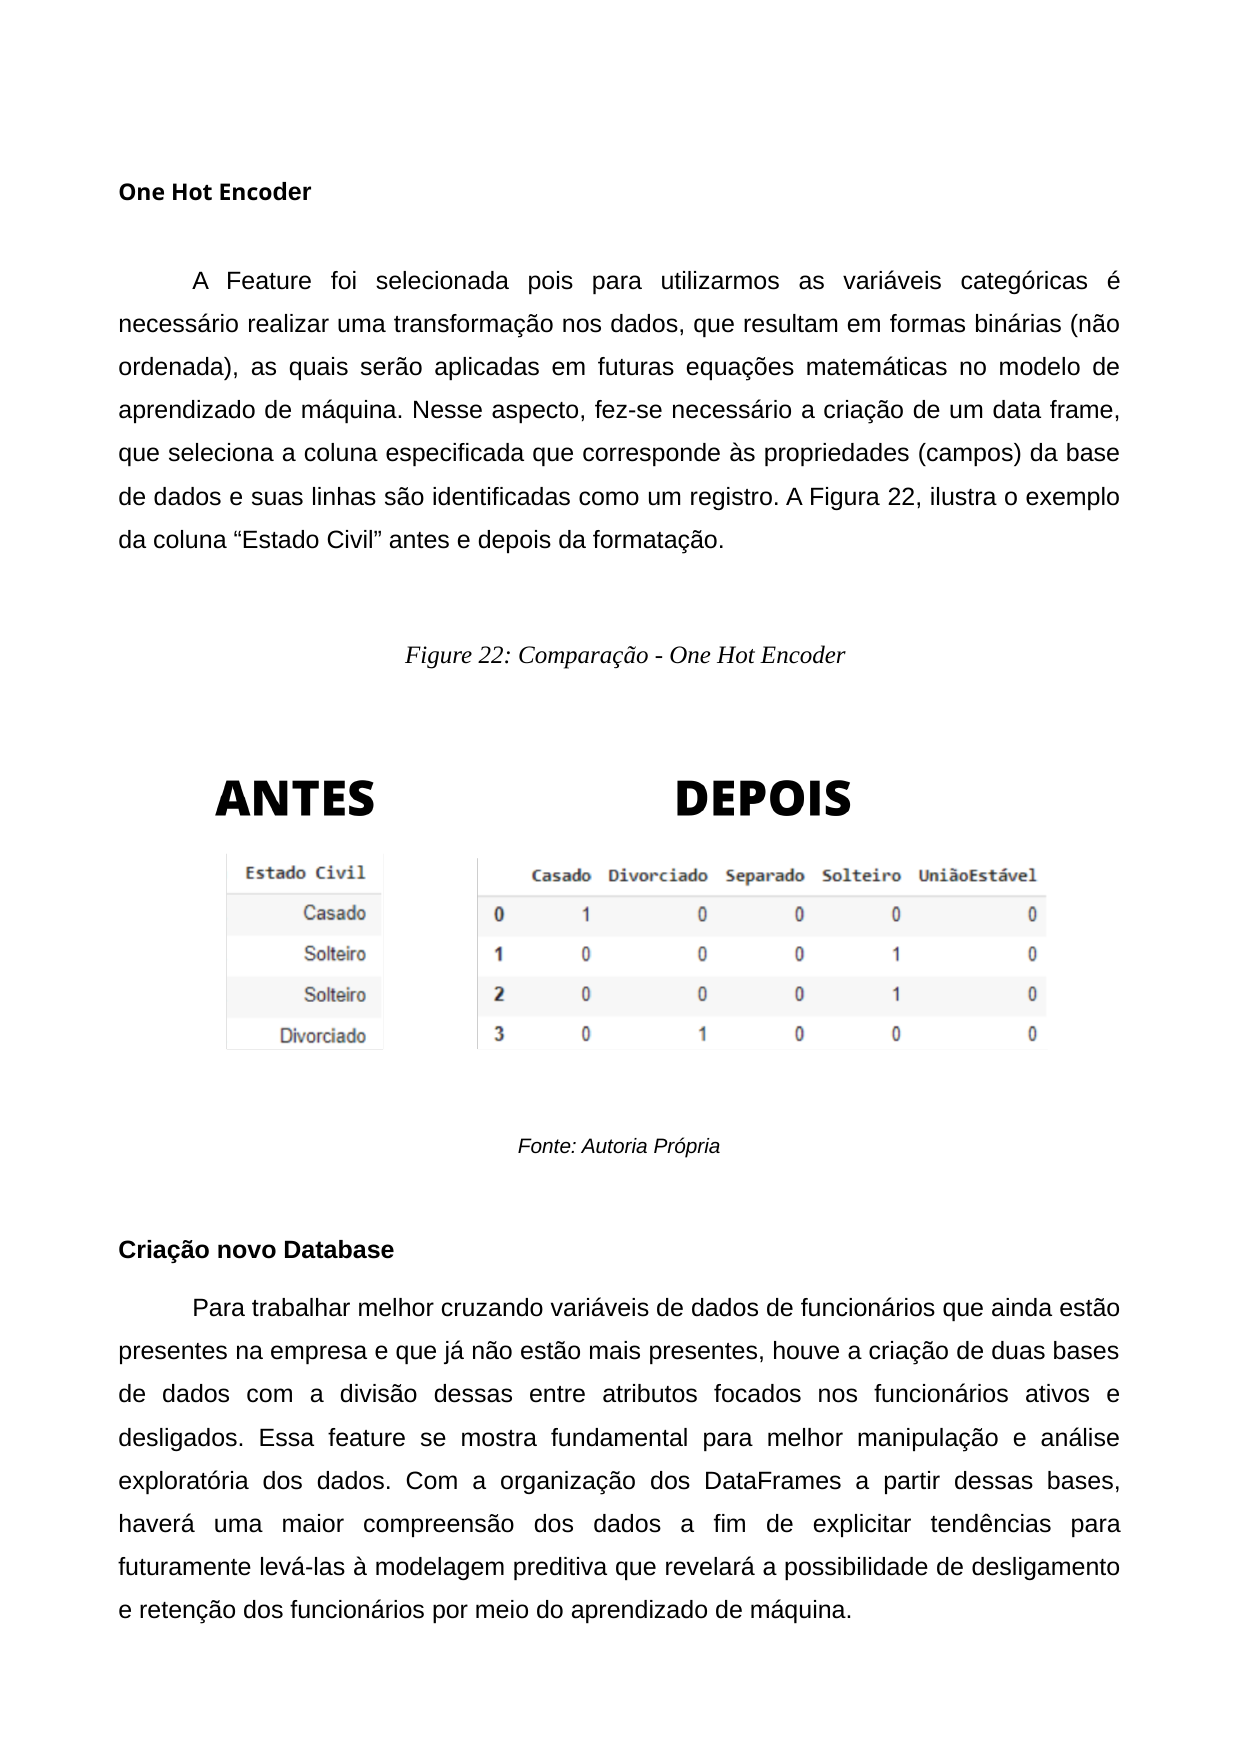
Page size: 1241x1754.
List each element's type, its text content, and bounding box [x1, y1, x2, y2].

text Figure 22: Comparação - One Hot Encoder [149, 640, 1104, 669]
text One Hot Encoder [118, 176, 1122, 207]
text Criação novo Database [118, 1235, 1122, 1264]
text Para trabalhar melhor cruzando variáveis de dados de funcionários que ainda estão presentes na empresa e que já não estão mais presentes, houve a criação de duas bases de dados com a divisão dessas entre atributos focados nos funcionários ativos e desligados. Essa feature se mostra fundamental para melhor manipulação e análise exploratória dos dados. Com a organização dos DataFrames a partir dessas bases, haverá uma maior compreensão dos dados a fim de explicitar tendências para futuramente levá-las à modelagem preditiva que revelará a possibilidade de desligamento e retenção dos funcionários por meio do aprendizado de máquina. [118, 1293, 1122, 1624]
text Fonte: Autoria Própria [118, 611, 1122, 1158]
picture [149, 669, 1104, 1112]
text A Feature foi selecionada pois para utilizarmos as variáveis categóricas é necessário realizar uma transformação nos dados, que resultam em formas binárias (não ordenada), as quais serão aplicadas em futuras equações matemáticas no modelo de aprendizado de máquina. Nesse aspecto, fez-se necessário a criação de um data frame, que seleciona a coluna especificada que corresponde às propriedades (campos) da base de dados e suas linhas são identificadas como um registro. A Figura 22, ilustra o exemplo da coluna “Estado Civil” antes e depois da formatação. [118, 266, 1122, 553]
